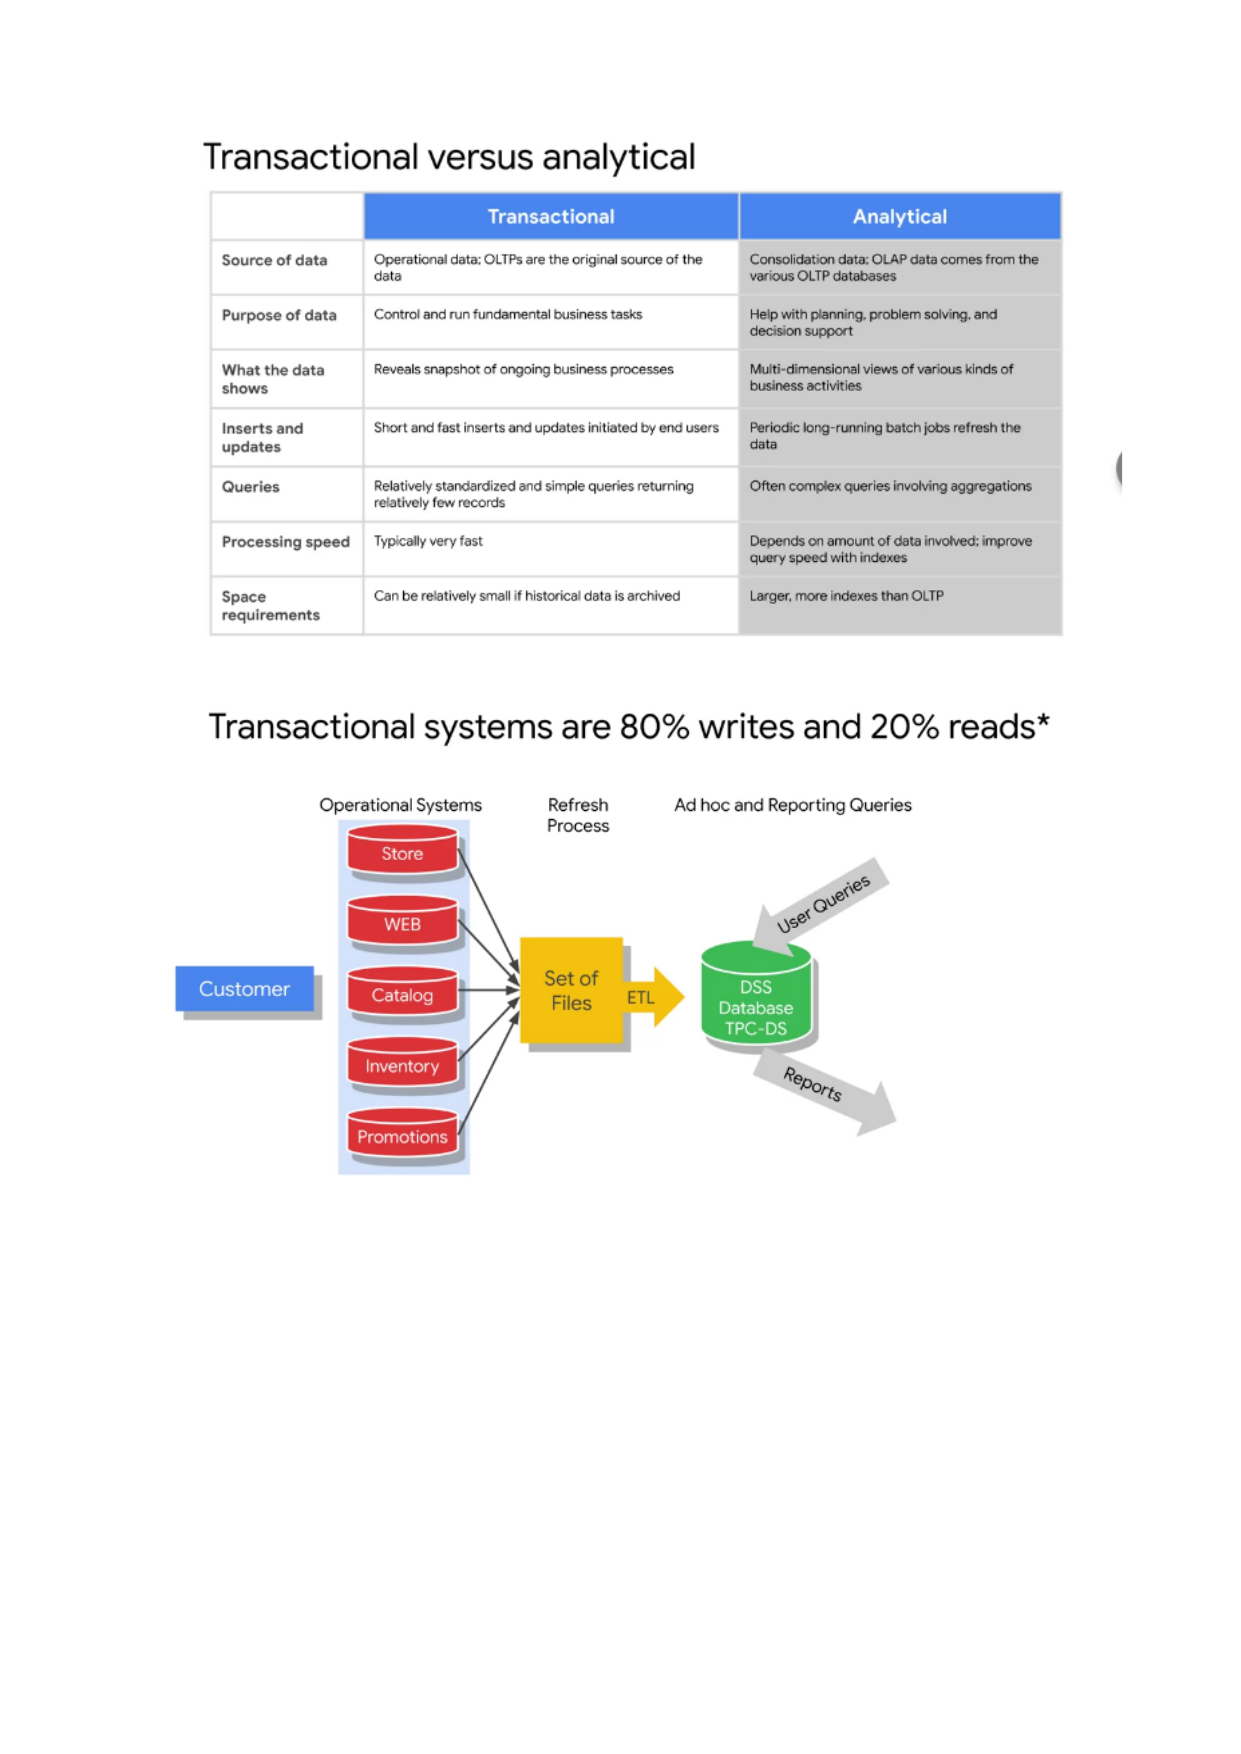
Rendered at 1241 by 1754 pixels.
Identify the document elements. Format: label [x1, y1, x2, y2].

picture [118, 118, 1123, 664]
picture [118, 692, 1123, 1191]
